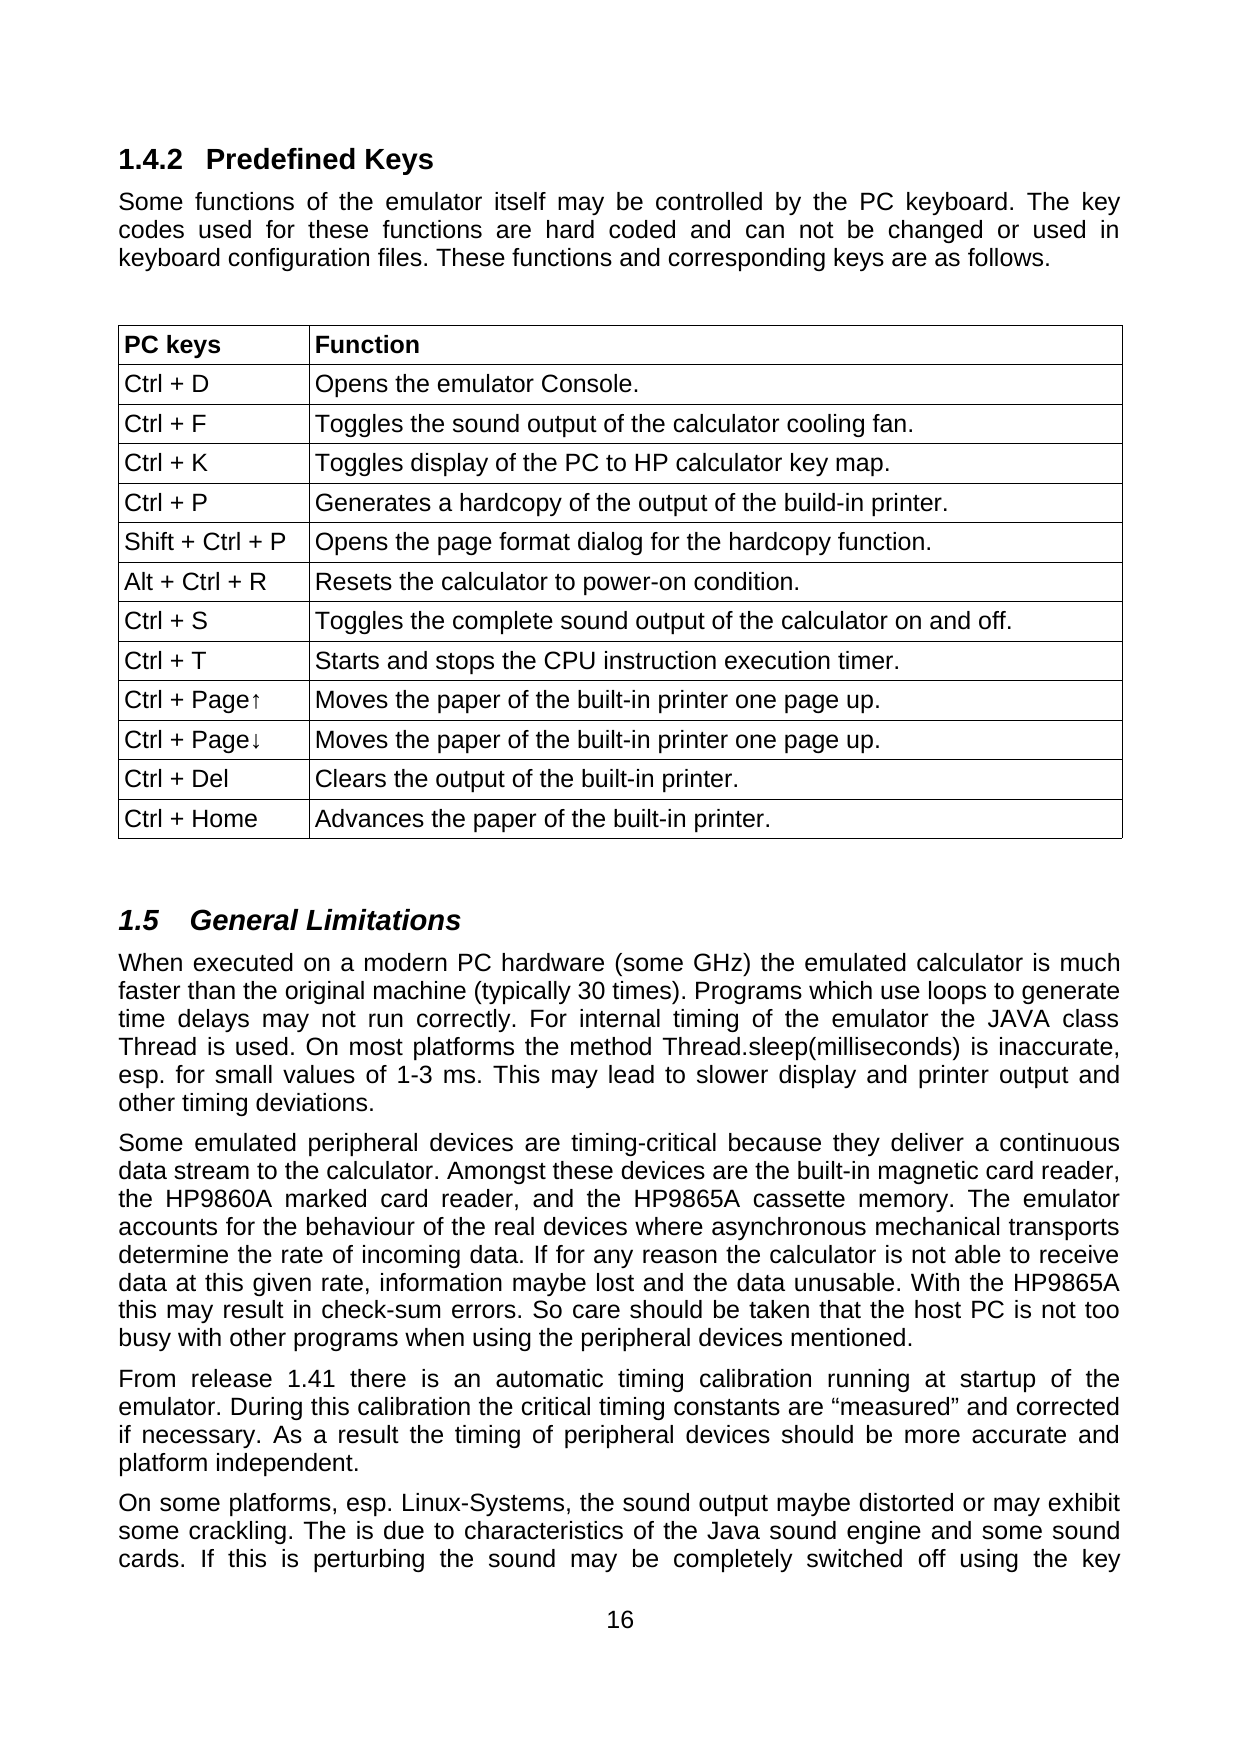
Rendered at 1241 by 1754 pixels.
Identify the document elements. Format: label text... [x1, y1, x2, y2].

table_cell Clears the output of the built-in printer. [310, 760, 1122, 799]
table_cell Resets the calculator to power-on condition. [310, 563, 1122, 601]
table_cell Ctrl + Page↑ [119, 681, 309, 720]
subtitle General Limitations [118, 904, 1122, 936]
text On some platforms, esp. Linux-Systems, the sound output maybe distorted or may exhibit some crackling. The is due to characteristics of the Java sound engine and some sound cards. If this is perturbing the sound may be completely switched off using the key [118, 1489, 1122, 1572]
table_cell Opens the page format dialog for the hardcopy function. [310, 523, 1122, 562]
subtitle Predefined Keys [118, 143, 1122, 176]
table_cell Starts and stops the CPU instruction execution timer. [310, 642, 1122, 680]
table_cell Toggles the sound output of the calculator cooling fan. [310, 405, 1122, 443]
table_cell Ctrl + D [119, 365, 309, 404]
table_cell Alt + Ctrl + R [119, 563, 309, 601]
table_cell Toggles the complete sound output of the calculator on and off. [310, 602, 1122, 641]
table_cell Shift + Ctrl + P [119, 523, 309, 562]
table_cell Ctrl + F [119, 405, 309, 443]
table_cell Moves the paper of the built-in printer one page up. [310, 681, 1122, 720]
table_cell Advances the paper of the built-in printer. [310, 800, 1122, 838]
table_cell Ctrl + Home [119, 800, 309, 838]
table_cell Ctrl + Page↓ [119, 721, 309, 759]
table_header PC keys [119, 326, 309, 364]
table_cell Moves the paper of the built-in printer one page up. [310, 721, 1122, 759]
text Some functions of the emulator itself may be controlled by the PC keyboard. The key codes used for these functions are hard coded and can not be changed or used in keyboard configuration files. These functions and corresponding keys are as follows. [118, 188, 1122, 272]
table_cell Toggles display of the PC to HP calculator key map. [310, 444, 1122, 483]
table_cell Generates a hardcopy of the output of the build-in printer. [310, 484, 1122, 522]
table_header Function [310, 326, 1122, 364]
table_cell Ctrl + S [119, 602, 309, 641]
table_cell Ctrl + Del [119, 760, 309, 799]
text Some emulated peripheral devices are timing-critical because they deliver a continuous data stream to the calculator. Amongst these devices are the built-in magnetic card reader, the HP9860A marked card reader, and the HP9865A cassette memory. The emulator accounts for the behaviour of the real devices where asynchronous mechanical transports determine the rate of incoming data. If for any reason the calculator is not able to receive data at this given rate, information maybe lost and the data unusable. With the HP9865A this may result in check-sum errors. So care should be taken that the host PC is not too busy with other programs when using the peripheral devices mentioned. [118, 1129, 1122, 1352]
text From release 1.41 there is an automatic timing calibration running at startup of the emulator. During this calibration the critical timing constants are “measured” and corrected if necessary. As a result the timing of peripheral devices should be more accurate and platform independent. [118, 1364, 1122, 1476]
table_cell Ctrl + T [119, 642, 309, 680]
text When executed on a modern PC hardware (some GHz) the emulated calculator is much faster than the original machine (typically 30 times). Programs which use loops to generate time delays may not run correctly. For internal timing of the emulator the JAVA class Thread is used. On most platforms the method Thread.sleep(milliseconds) is inaccurate, esp. for small values of 1-3 ms. This may lead to slower display and printer output and other timing deviations. [118, 949, 1122, 1116]
table_cell Opens the emulator Console. [310, 365, 1122, 404]
table_cell Ctrl + P [119, 484, 309, 522]
table_cell Ctrl + K [119, 444, 309, 483]
